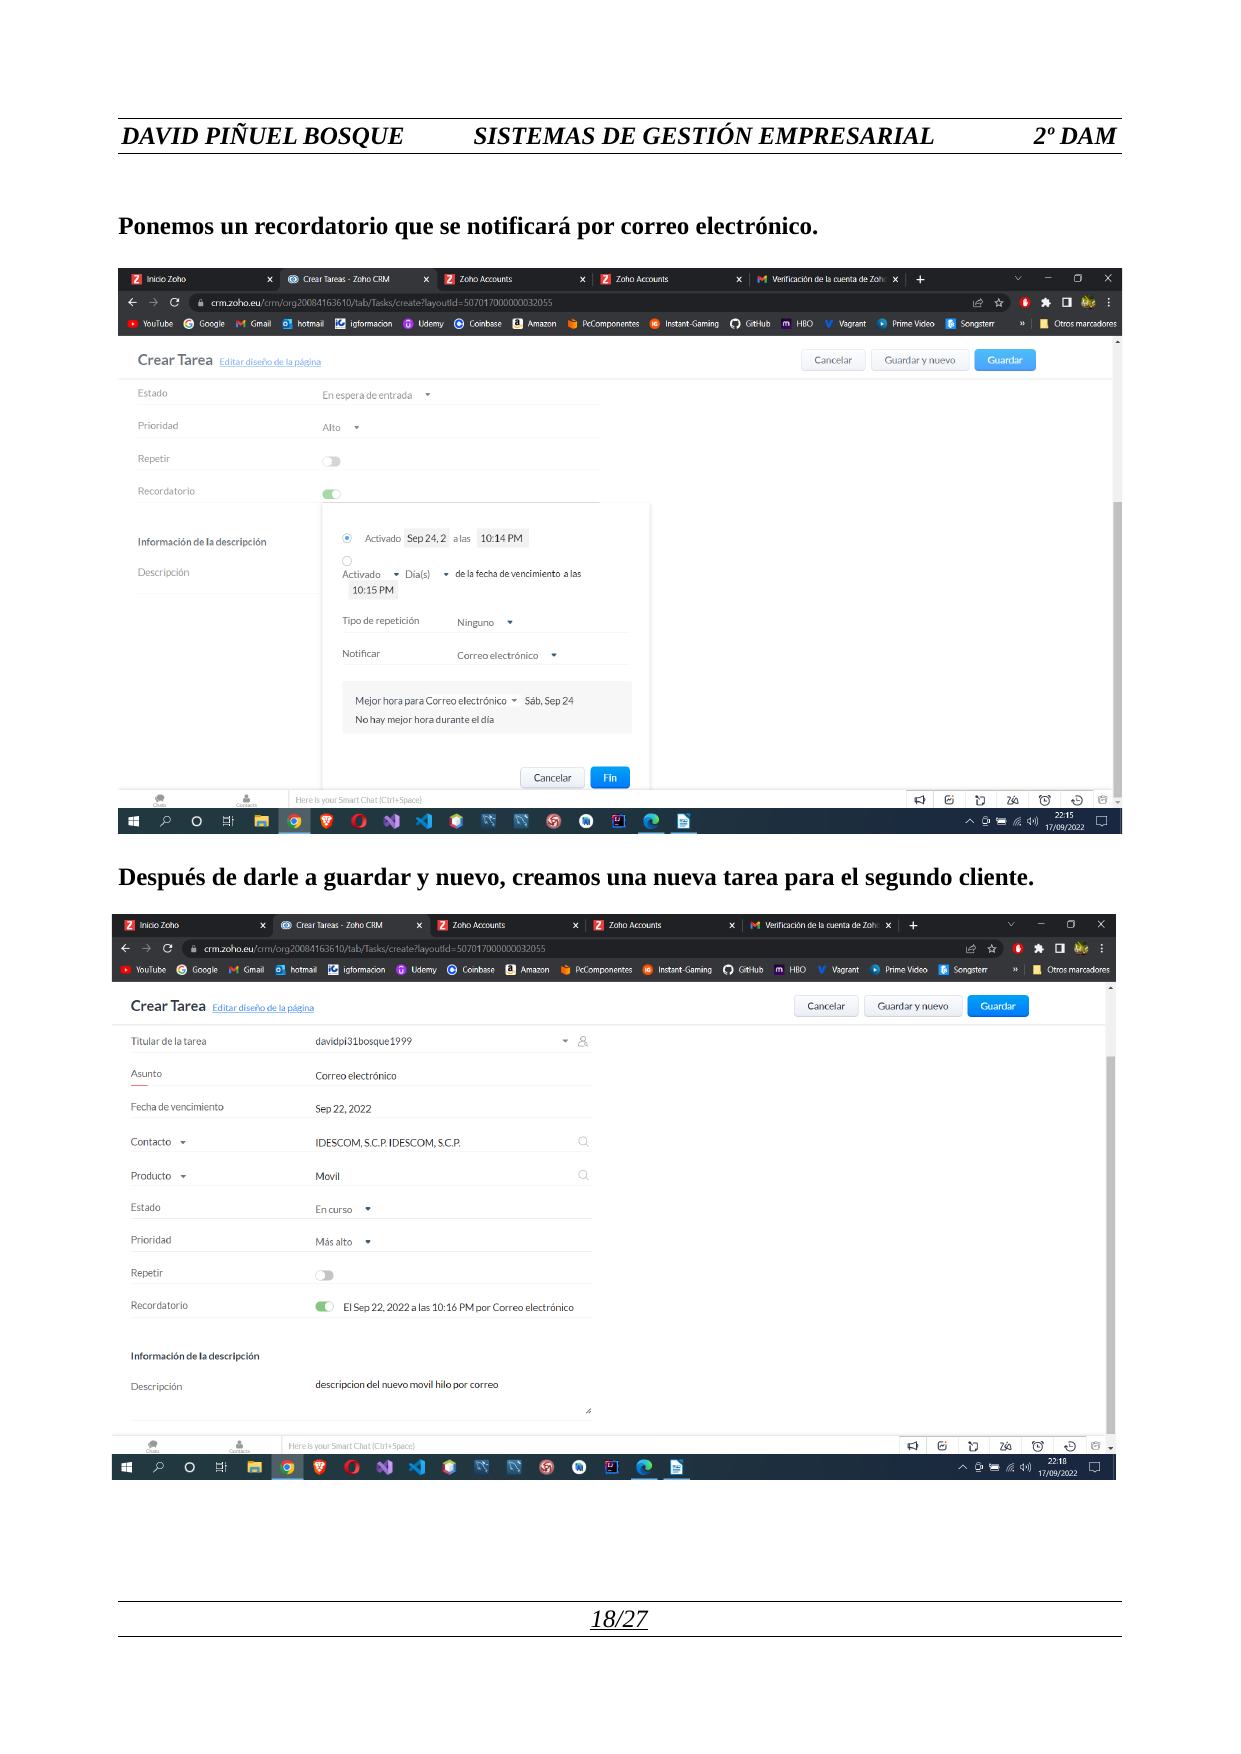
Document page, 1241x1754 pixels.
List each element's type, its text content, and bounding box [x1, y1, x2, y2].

picture [118, 268, 1123, 834]
picture [111, 914, 1116, 1480]
text Después de darle a guardar y nuevo, creamos una nueva tarea para el segundo cliente. [118, 862, 1122, 891]
text Ponemos un recordatorio que se notificará por correo electrónico. [118, 211, 1122, 240]
